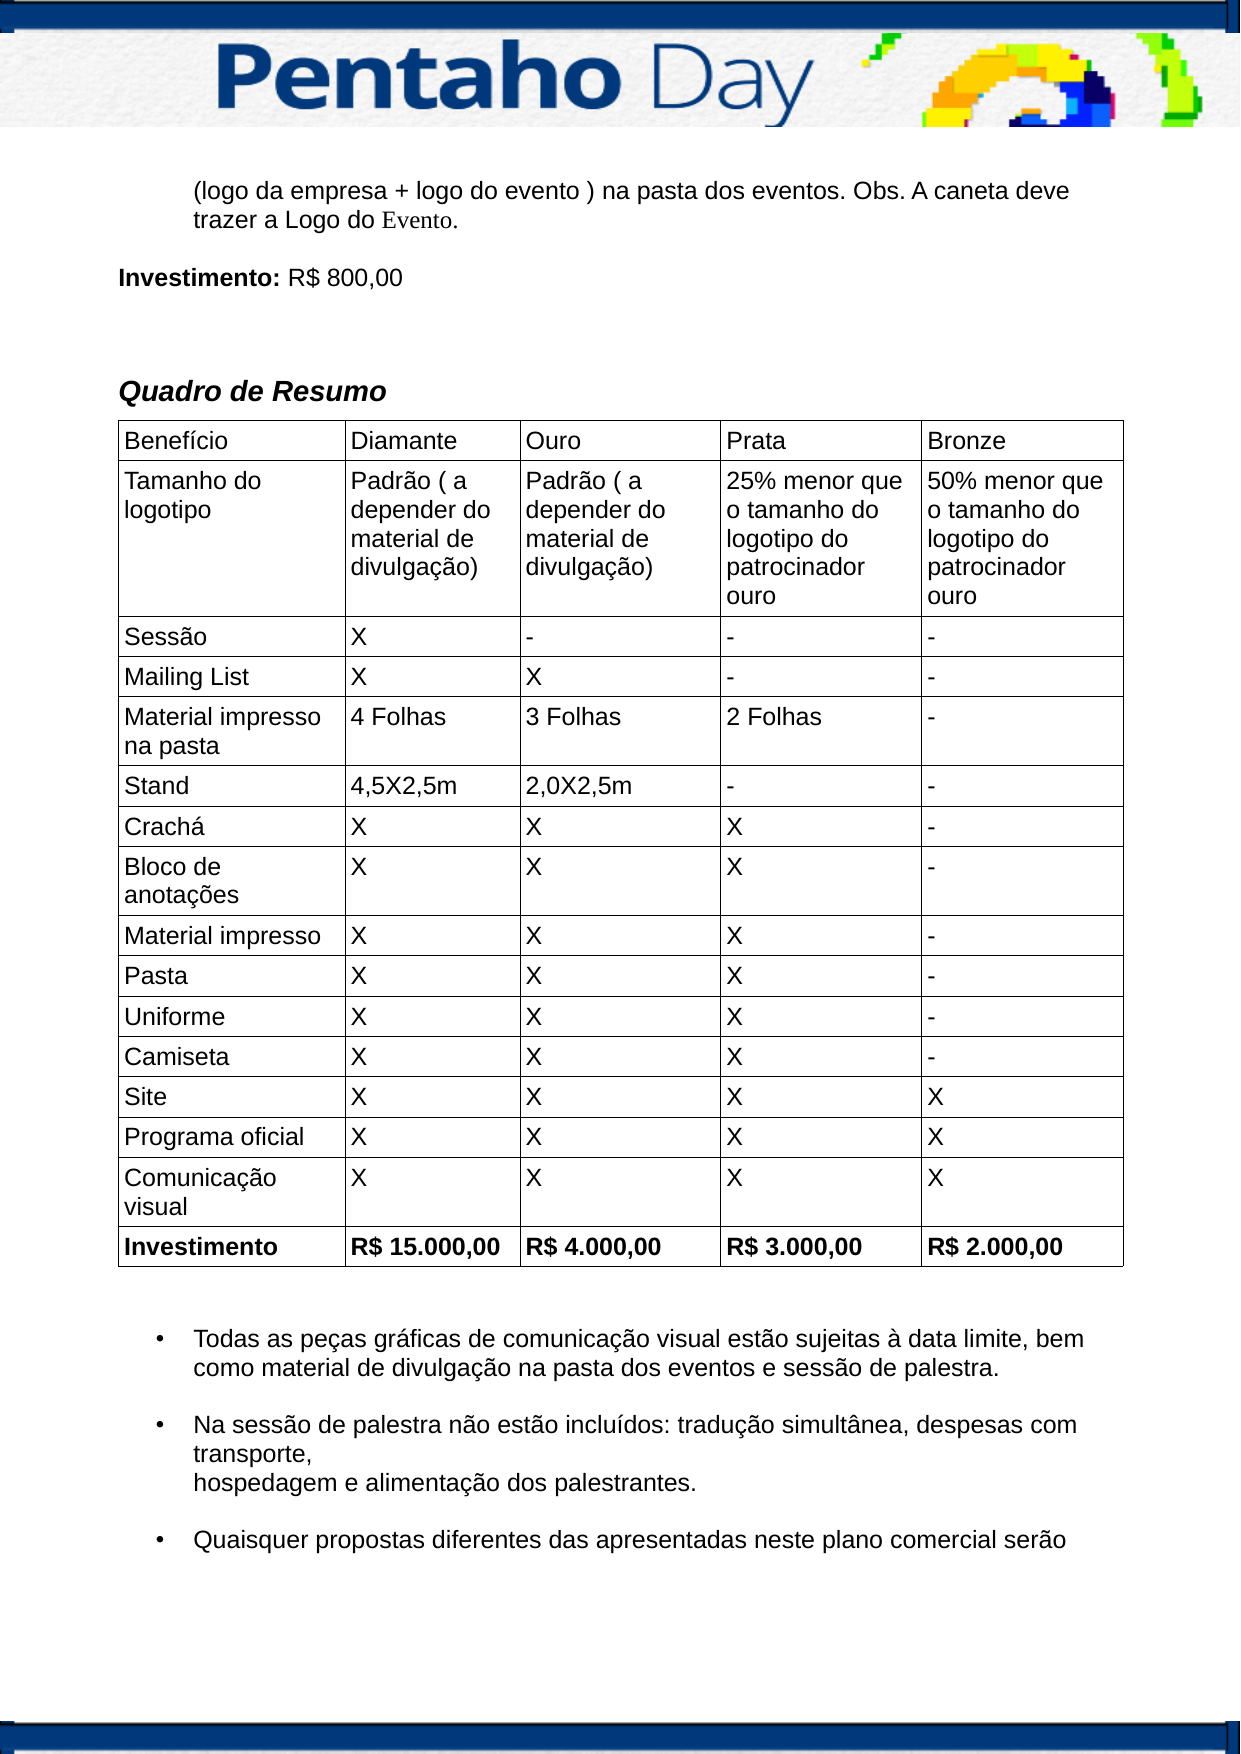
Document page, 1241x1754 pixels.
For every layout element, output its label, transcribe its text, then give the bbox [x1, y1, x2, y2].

table_cell X [521, 1037, 720, 1076]
table_cell Uniforme [119, 997, 345, 1036]
table_cell R$ 4.000,00 [521, 1227, 720, 1266]
table_cell Stand [119, 766, 345, 806]
table_cell X [721, 956, 921, 996]
table_cell R$ 3.000,00 [721, 1227, 921, 1266]
table_header Ouro [521, 421, 720, 460]
table_cell Padrão ( a depender do material de divulgação) [521, 461, 720, 616]
table_cell 2 Folhas [721, 697, 921, 765]
table_cell - [922, 766, 1123, 806]
table_cell Mailing List [119, 657, 345, 696]
table_cell R$ 15.000,00 [346, 1227, 520, 1266]
table_cell - [922, 916, 1123, 955]
table_cell Pasta [119, 956, 345, 996]
list Quaisquer propostas diferentes das apresentadas neste plano comercial serão [156, 1525, 1122, 1554]
table_cell Material impresso [119, 916, 345, 955]
table_cell X [346, 807, 520, 846]
table_cell X [521, 847, 720, 915]
table_cell - [922, 807, 1123, 846]
table_cell - [721, 657, 921, 696]
table_cell X [521, 956, 720, 996]
table_cell Material impresso na pasta [119, 697, 345, 765]
text Investimento: R$ 800,00 [118, 263, 1122, 291]
table_cell Investimento [119, 1227, 345, 1266]
list hospedagem e alimentação dos palestrantes. [156, 1468, 1122, 1525]
table_cell 4 Folhas [346, 697, 520, 765]
list (logo da empresa + logo do evento ) na pasta dos eventos. Obs. A caneta deve trazer a Logo do Evento. [156, 176, 1122, 234]
table_cell - [521, 617, 720, 656]
picture [0, 1721, 1240, 1754]
table_cell - [721, 766, 921, 806]
table_cell X [721, 847, 921, 915]
subtitle Quadro de Resumo [118, 374, 1122, 407]
table_cell X [922, 1118, 1123, 1157]
table_cell X [721, 1158, 921, 1226]
table_cell - [922, 997, 1123, 1036]
table_cell X [721, 916, 921, 955]
table_cell X [521, 916, 720, 955]
list Na sessão de palestra não estão incluídos: tradução simultânea, despesas com transporte, [156, 1410, 1122, 1468]
table_cell Padrão ( a depender do material de divulgação) [346, 461, 520, 616]
table_cell X [721, 807, 921, 846]
table_cell X [346, 1158, 520, 1226]
table_cell X [346, 997, 520, 1036]
table_cell X [346, 1077, 520, 1117]
table_cell X [521, 1118, 720, 1157]
table_cell X [521, 657, 720, 696]
table_cell X [346, 956, 520, 996]
table_cell - [922, 956, 1123, 996]
table_cell X [922, 1077, 1123, 1117]
table_cell 3 Folhas [521, 697, 720, 765]
table_cell X [346, 617, 520, 656]
table_cell 2,0X2,5m [521, 766, 720, 806]
table_cell X [721, 1118, 921, 1157]
table_cell - [922, 1037, 1123, 1076]
table_header Prata [721, 421, 921, 460]
table_cell - [721, 617, 921, 656]
table_cell X [721, 997, 921, 1036]
table_cell Comunicação visual [119, 1158, 345, 1226]
table_cell Programa oficial [119, 1118, 345, 1157]
table_cell Camiseta [119, 1037, 345, 1076]
picture [0, 0, 1240, 127]
table_cell Sessão [119, 617, 345, 656]
table_cell X [346, 847, 520, 915]
list Todas as peças gráficas de comunicação visual estão sujeitas à data limite, bem como material de divulgação na pasta dos eventos e sessão de palestra. [156, 1324, 1122, 1410]
table_cell Site [119, 1077, 345, 1117]
table_cell - [922, 847, 1123, 915]
table_cell X [521, 1158, 720, 1226]
table_cell X [346, 657, 520, 696]
table_cell X [521, 1077, 720, 1117]
table_cell 50% menor que o tamanho do logotipo do patrocinador ouro [922, 461, 1123, 616]
table_cell X [346, 916, 520, 955]
table_header Diamante [346, 421, 520, 460]
table_cell 4,5X2,5m [346, 766, 520, 806]
table_cell X [521, 807, 720, 846]
table_header Benefício [119, 421, 345, 460]
table_cell - [922, 657, 1123, 696]
table_cell X [721, 1037, 921, 1076]
table_cell - [922, 697, 1123, 765]
table_cell R$ 2.000,00 [922, 1227, 1123, 1266]
table_cell Bloco de anotações [119, 847, 345, 915]
table_cell X [346, 1037, 520, 1076]
table_cell 25% menor que o tamanho do logotipo do patrocinador ouro [721, 461, 921, 616]
table_cell X [346, 1118, 520, 1157]
table_cell Tamanho do logotipo [119, 461, 345, 616]
table_cell - [922, 617, 1123, 656]
table_cell Crachá [119, 807, 345, 846]
table_cell X [922, 1158, 1123, 1226]
table_header Bronze [922, 421, 1123, 460]
table_cell X [721, 1077, 921, 1117]
table_cell X [521, 997, 720, 1036]
